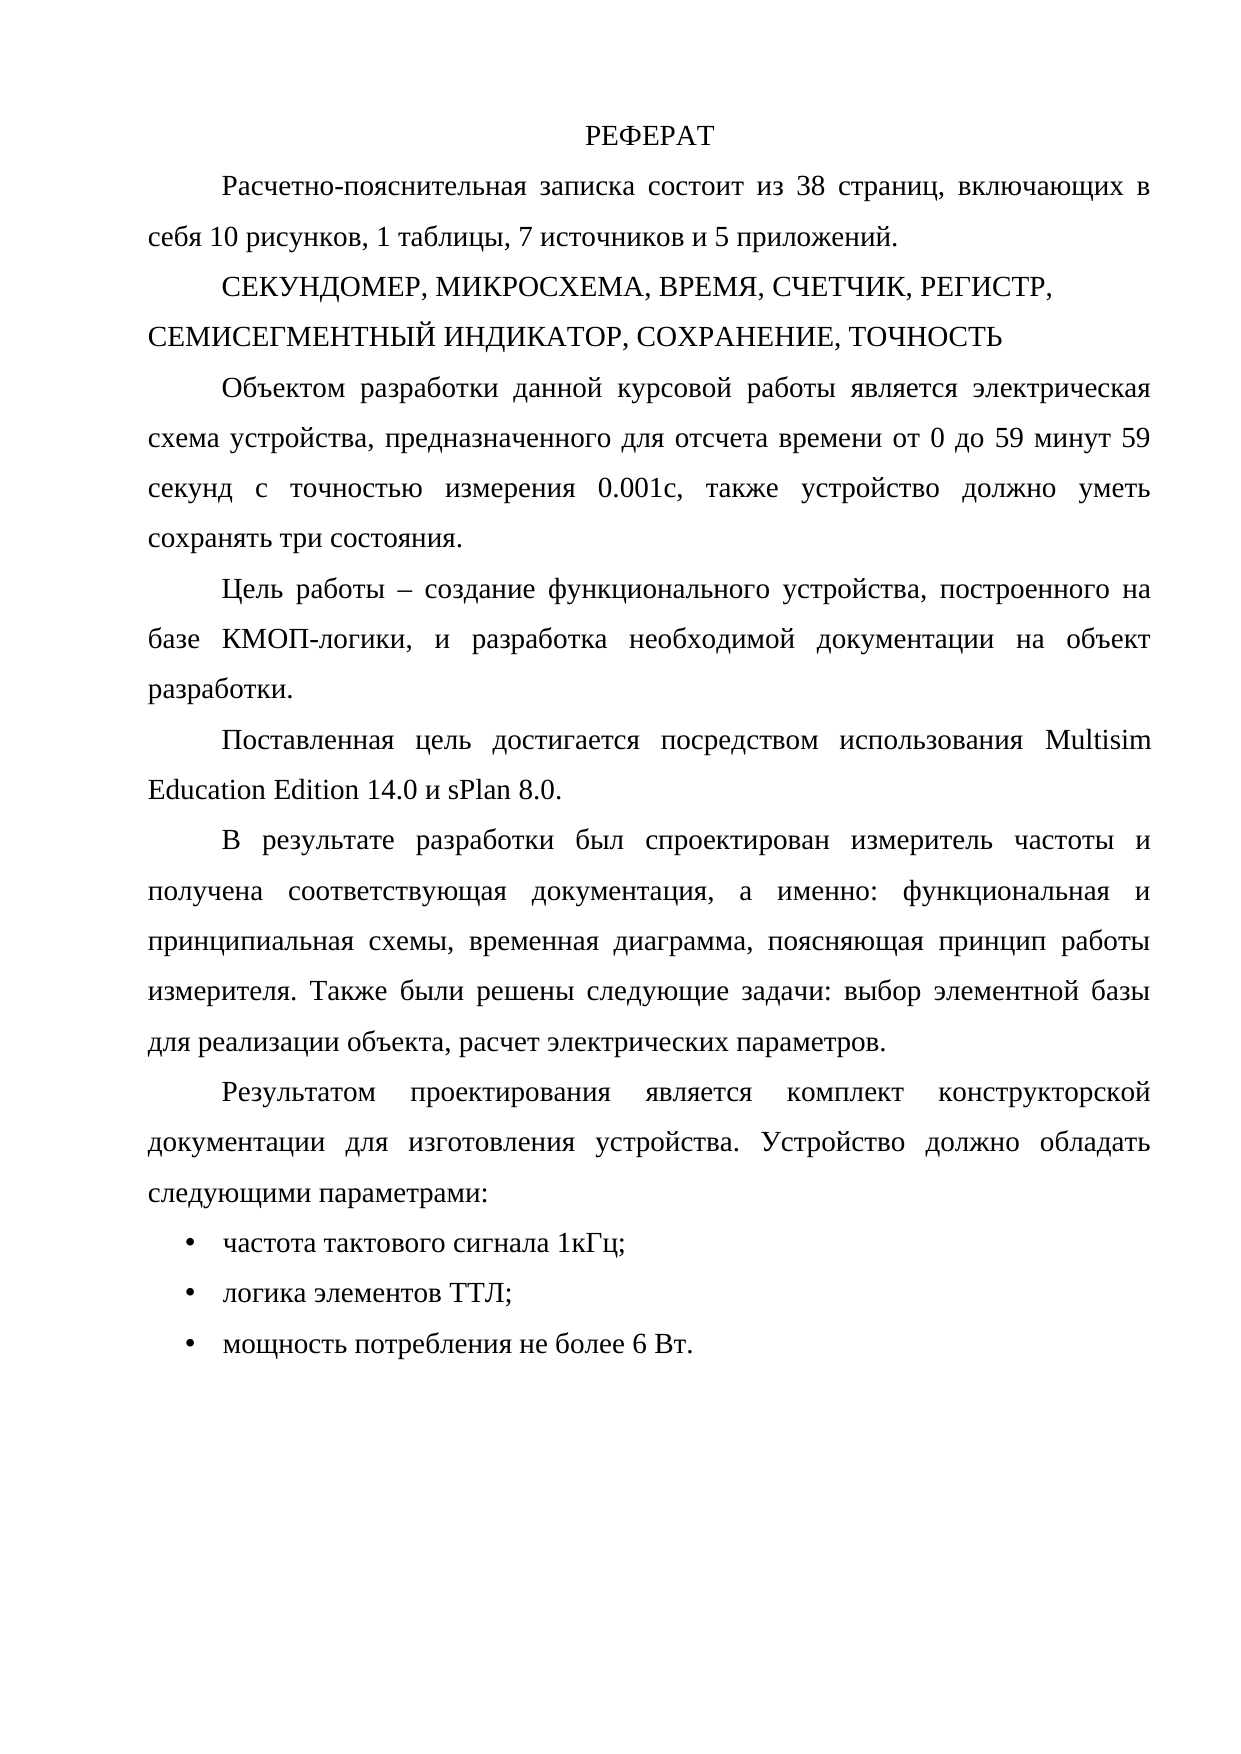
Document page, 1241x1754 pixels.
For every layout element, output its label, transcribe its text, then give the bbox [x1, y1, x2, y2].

text Результатом проектирования является комплект конструкторской документации для изготовления устройства. Устройство должно обладать следующими параметрами: [148, 1074, 1152, 1208]
text СЕКУНДОМЕР, МИКРОСХЕМА, ВРЕМЯ, СЧЕТЧИК, РЕГИСТР, [148, 269, 1152, 303]
text В результате разработки был спроектирован измеритель частоты и получена соответствующая документация, а именно: функциональная и принципиальная схемы, временная диаграмма, поясняющая принцип работы измерителя. Также были решены следующие задачи: выбор элементной базы для реализации объекта, расчет электрических параметров. [148, 822, 1152, 1057]
list логика элементов ТТЛ; [185, 1275, 1152, 1309]
text РЕФЕРАТ [148, 118, 1152, 152]
list частота тактового сигнала 1кГц; [185, 1225, 1152, 1259]
text СЕМИСЕГМЕНТНЫЙ ИНДИКАТОР, СОХРАНЕНИЕ, ТОЧНОСТЬ [148, 319, 1152, 353]
list мощность потребления не более 6 Вт. [185, 1326, 1152, 1359]
text Цель работы – создание функционального устройства, построенного на базе КМОП-логики, и разработка необходимой документации на объект разработки. [148, 571, 1152, 705]
text Поставленная цель достигается посредством использования Multisim Education Edition 14.0 и sPlan 8.0. [148, 722, 1152, 806]
text Расчетно-пояснительная записка состоит из 38 страниц, включающих в себя 10 рисунков, 1 таблицы, 7 источников и 5 приложений. [148, 168, 1152, 252]
text Объектом разработки данной курсовой работы является электрическая схема устройства, предназначенного для отсчета времени от 0 до 59 минут 59 секунд с точностью измерения 0.001c, также устройство должно уметь сохранять три состояния. [148, 370, 1152, 554]
